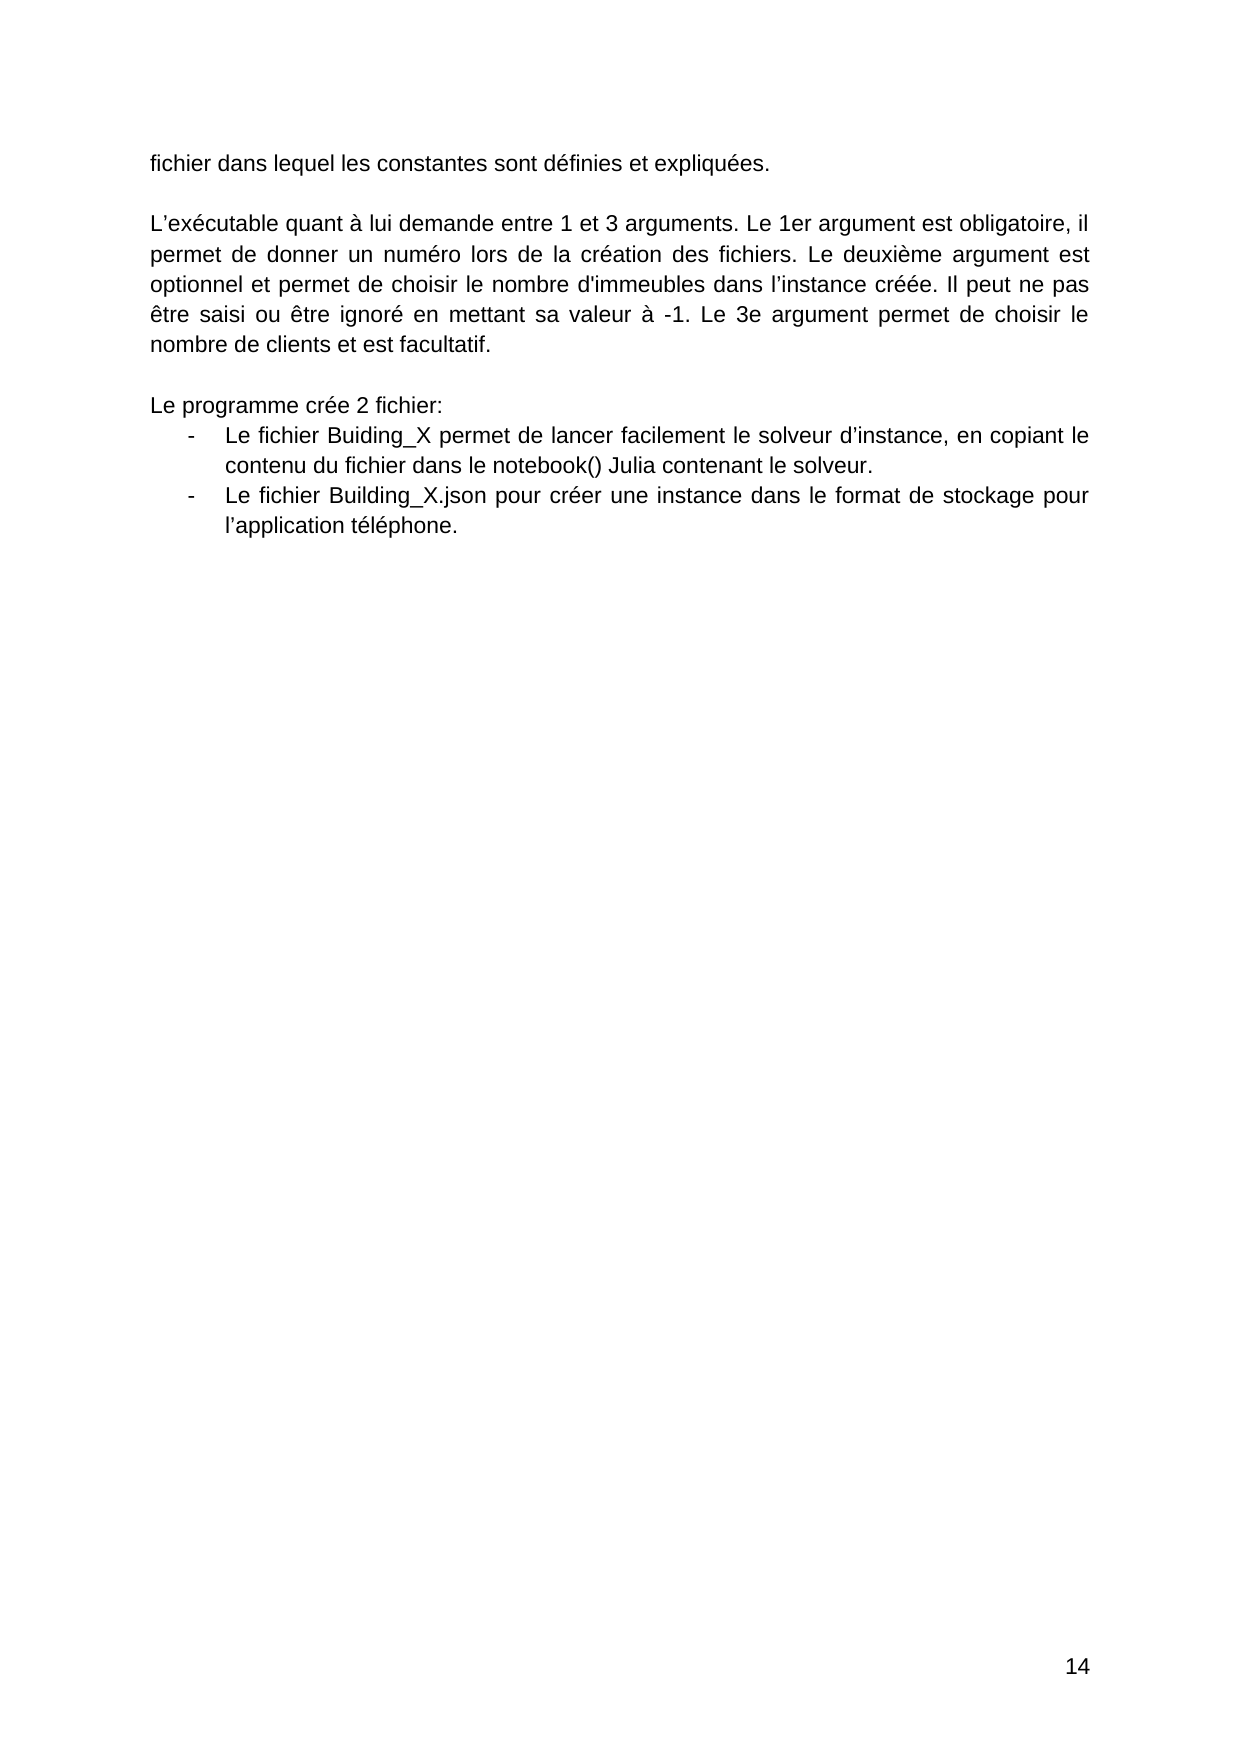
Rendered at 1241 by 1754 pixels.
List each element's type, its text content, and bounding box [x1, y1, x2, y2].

text Le programme crée 2 fichier: [150, 392, 1090, 418]
text fichier dans lequel les constantes sont définies et expliquées. [150, 150, 1090, 176]
list Le fichier Buiding_X permet de lancer facilement le solveur d’instance, en copiant le contenu du fichier dans le notebook() Julia contenant le solveur. [187, 422, 1090, 478]
text L’exécutable quant à lui demande entre 1 et 3 arguments. Le 1er argument est obligatoire, il permet de donner un numéro lors de la création des fichiers. Le deuxième argument est optionnel et permet de choisir le nombre d'immeubles dans l’instance créée. Il peut ne pas être saisi ou être ignoré en mettant sa valeur à -1. Le 3e argument permet de choisir le nombre de clients et est facultatif. [150, 210, 1090, 358]
list Le fichier Building_X.json pour créer une instance dans le format de stockage pour l’application téléphone. [187, 482, 1090, 539]
